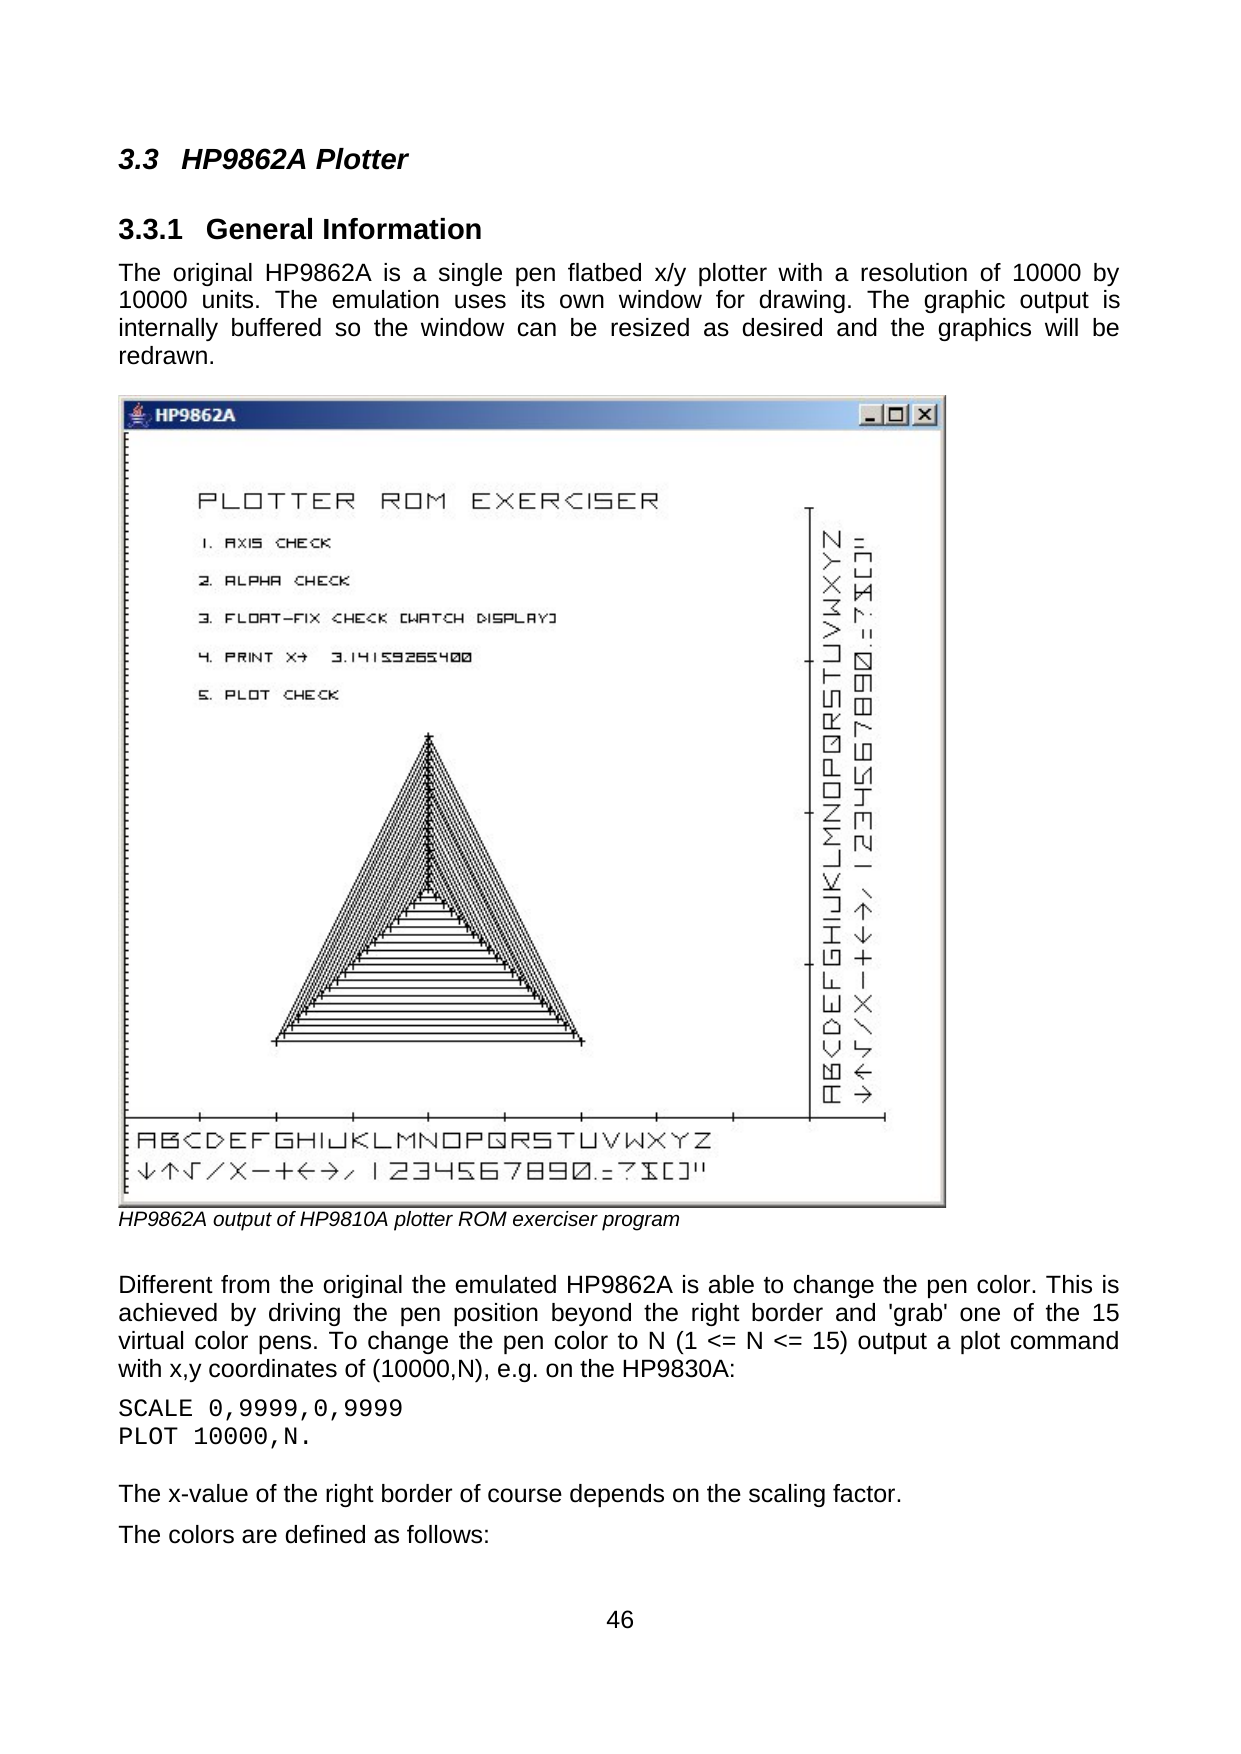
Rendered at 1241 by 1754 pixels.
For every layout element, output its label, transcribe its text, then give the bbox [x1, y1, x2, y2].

text Different from the original the emulated HP9862A is able to change the pen color. This is achieved by driving the pen position beyond the right border and 'grab' one of the 15 virtual color pens. To change the pen color to N (1 <= N <= 15) output a plot command with x,y coordinates of (10000,N), e.g. on the HP9830A: [118, 1271, 1122, 1383]
subtitle HP9862A Plotter [118, 143, 1122, 176]
text SCALE 0,9999,0,9999 [118, 1396, 1122, 1424]
text The x-value of the right border of course depends on the scaling factor. [118, 1480, 1122, 1508]
text The colors are defined as follows: [118, 1521, 1122, 1548]
text The original HP9862A is a single pen flatbed x/y plotter with a resolution of 10000 by 10000 units. The emulation uses its own window for drawing. The graphic output is internally buffered so the window can be resized as desired and the graphics will be redrawn. [118, 258, 1122, 370]
subtitle General Information [118, 213, 1122, 246]
text PLOT 10000,N. [118, 1424, 1122, 1452]
text HP9862A output of HP9810A plotter ROM exerciser program [118, 395, 948, 1231]
picture [118, 395, 947, 1208]
